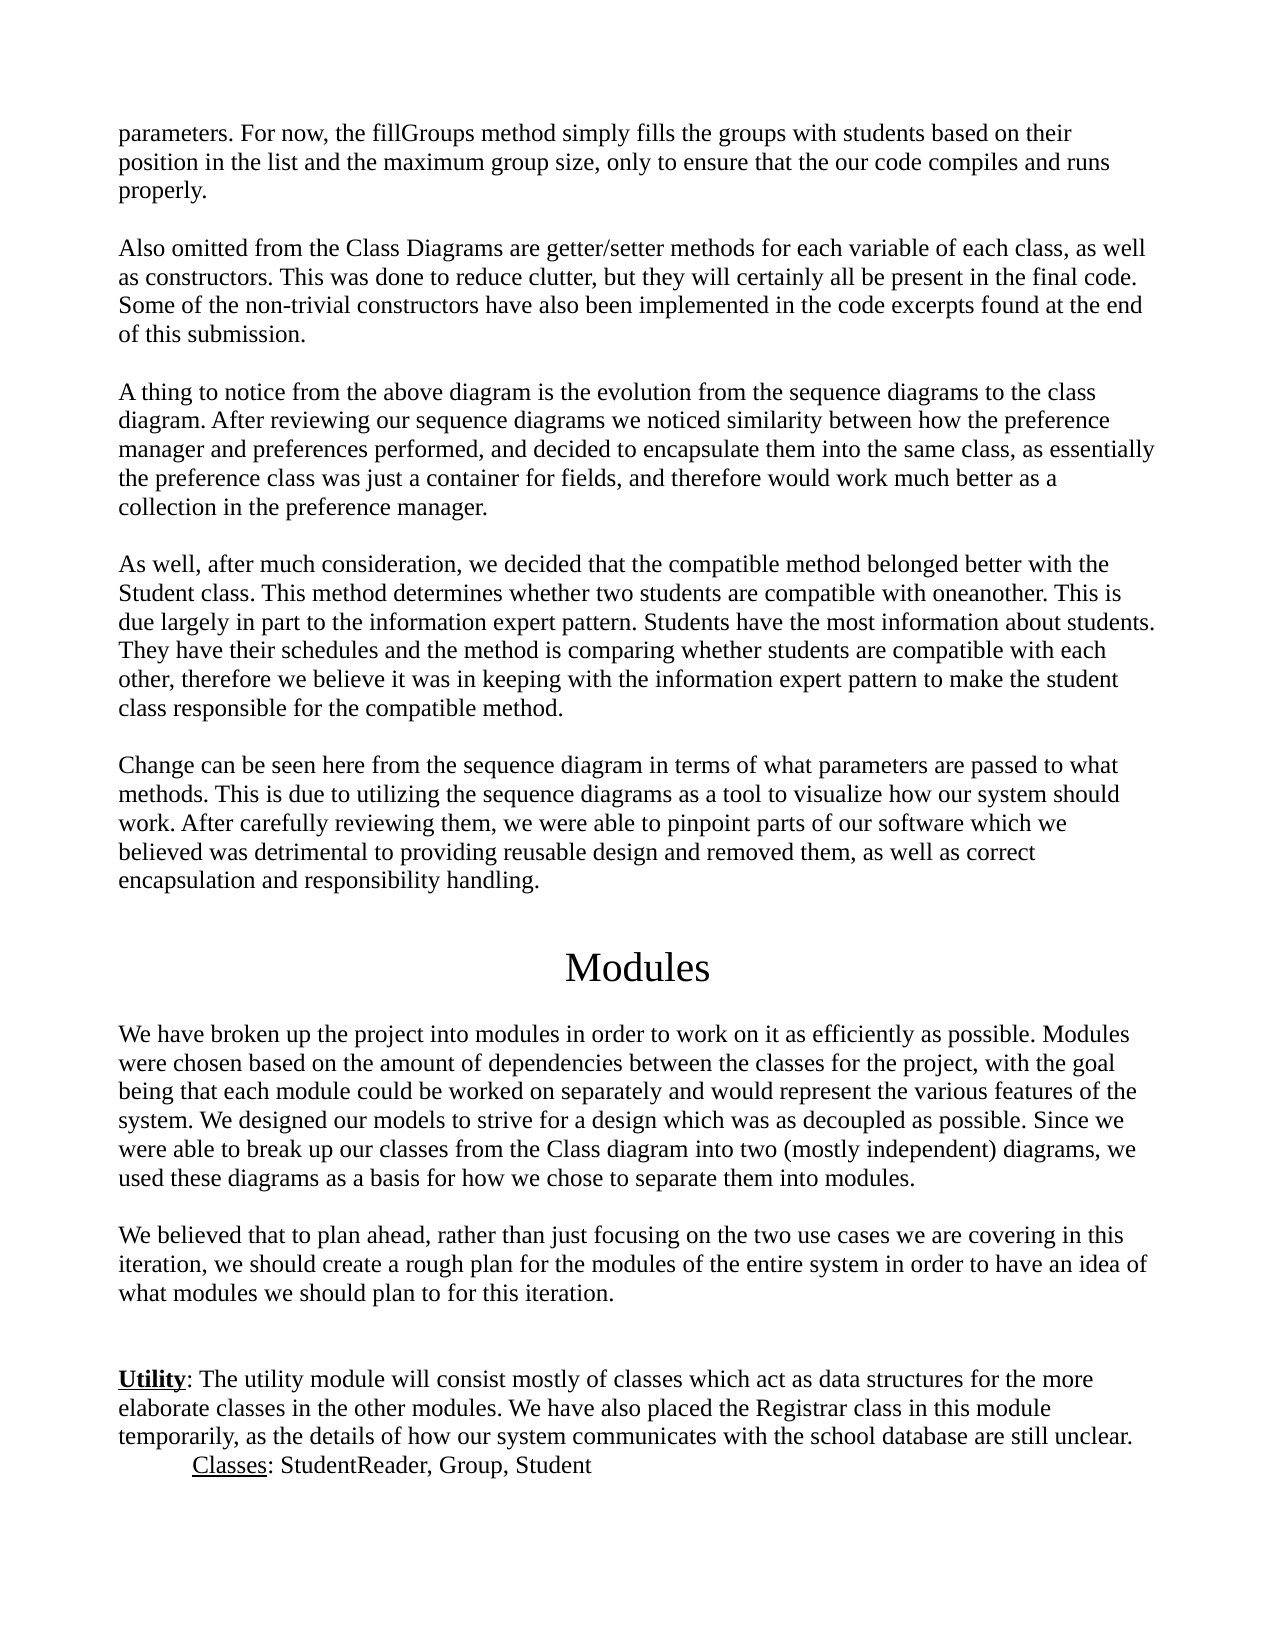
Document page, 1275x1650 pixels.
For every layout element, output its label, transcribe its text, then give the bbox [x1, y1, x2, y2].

text As well, after much consideration, we decided that the compatible method belonged better with the Student class. This method determines whether two students are compatible with oneanother. This is due largely in part to the information expert pattern. Students have the most information about students. They have their schedules and the method is comparing whether students are compatible with each other, therefore we believe it was in keeping with the information expert pattern to make the student class responsible for the compatible method. [118, 549, 1157, 722]
text Also omitted from the Class Diagrams are getter/setter methods for each variable of each class, as well as constructors. This was done to reduce clutter, but they will certainly all be present in the final code. Some of the non-trivial constructors have also been implemented in the code excerpts found at the end of this submission. [118, 233, 1157, 348]
text Classes: StudentReader, Group, Student [118, 1450, 1157, 1479]
text We have broken up the project into modules in order to work on it as efficiently as possible. Modules were chosen based on the amount of dependencies between the classes for the project, with the goal being that each module could be worked on separately and would represent the various features of the system. We designed our models to strive for a design which was as decoupled as possible. Since we were able to break up our classes from the Class diagram into two (mostly independent) diagrams, we used these diagrams as a basis for how we chose to separate them into modules. [118, 1019, 1157, 1191]
text Change can be seen here from the sequence diagram in terms of what parameters are passed to what methods. This is due to utilizing the sequence diagrams as a tool to visualize how our system should work. After carefully reviewing them, we were able to pinpoint parts of our software which we believed was detrimental to providing reusable design and removed them, as well as correct encapsulation and responsibility handling. [118, 751, 1157, 894]
text A thing to notice from the above diagram is the evolution from the sequence diagrams to the class diagram. After reviewing our sequence diagrams we noticed similarity between how the preference manager and preferences performed, and decided to encapsulate them into the same class, as essentially the preference class was just a container for fields, and therefore would work much better as a collection in the preference manager. [118, 377, 1157, 521]
text Utility: The utility module will consist mostly of classes which act as data structures for the more elaborate classes in the other modules. We have also placed the Registrar class in this module temporarily, as the details of how our system communicates with the school database are still unclear. [118, 1364, 1157, 1450]
text We believed that to plan ahead, rather than just focusing on the two use cases we are covering in this iteration, we should create a rough plan for the modules of the entire system in order to have an idea of what modules we should plan to for this iteration. [118, 1220, 1157, 1306]
text parameters. For now, the fillGroups method simply fills the groups with students based on their position in the list and the maximum group size, only to ensure that the our code compiles and runs properly. [118, 118, 1157, 204]
text Modules [118, 942, 1157, 990]
